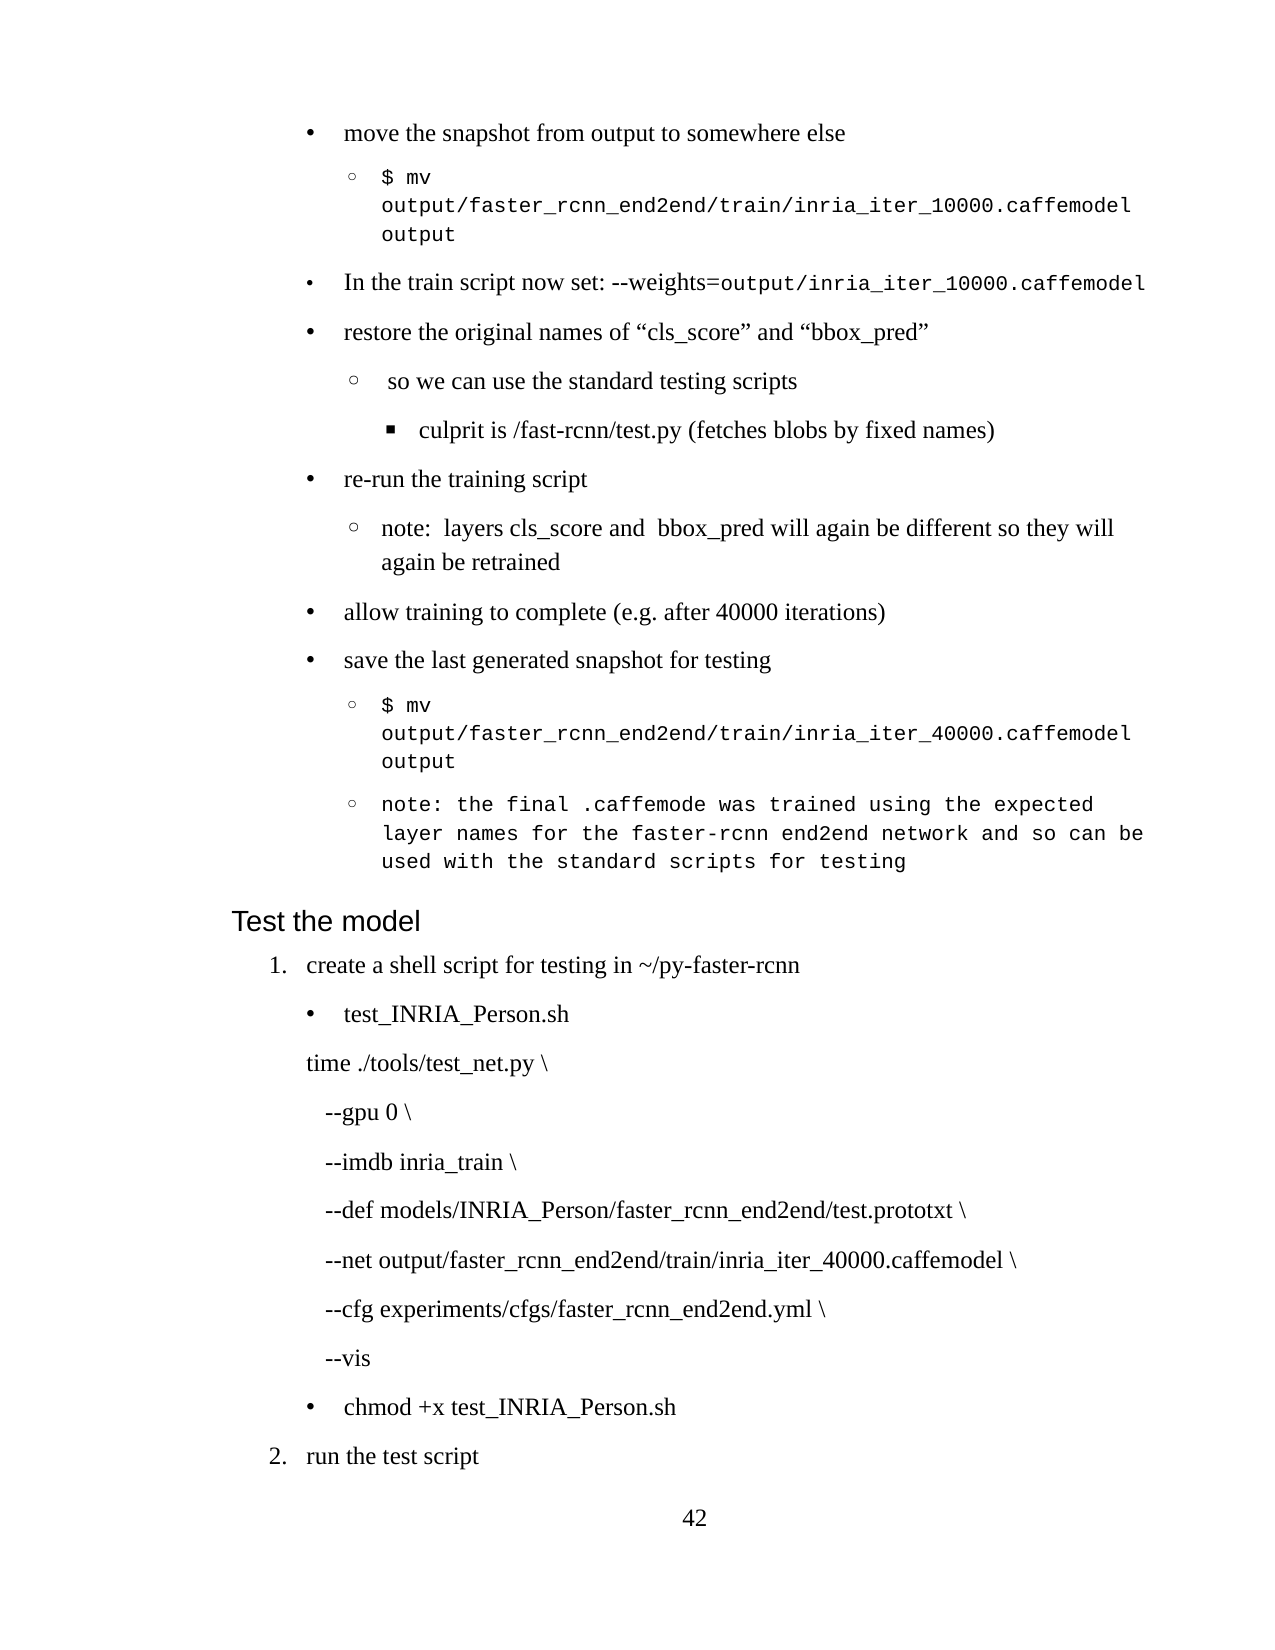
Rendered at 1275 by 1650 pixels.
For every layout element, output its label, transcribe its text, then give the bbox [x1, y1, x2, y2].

text --def models/INRIA_Person/faster_rcnn_end2end/test.prototxt \ [306, 1196, 1158, 1224]
text --imdb inria_train \ [306, 1147, 1158, 1175]
text --net output/faster_rcnn_end2end/train/inria_iter_40000.caffemodel \ [306, 1245, 1158, 1273]
list run the test script [269, 1441, 1158, 1470]
text --vis [306, 1343, 1158, 1372]
subtitle Test the model [231, 904, 1158, 938]
list note: the final .caffemode was trained using the expected layer names for the faster-rcnn end2end network and so can be used with the standard scripts for testing [344, 794, 1158, 874]
list so we can use the standard testing scripts [344, 366, 1158, 394]
text --cfg experiments/cfgs/faster_rcnn_end2end.yml \ [306, 1294, 1158, 1322]
text time ./tools/test_net.py \ [306, 1048, 1158, 1077]
list chmod +x test_INRIA_Person.sh [306, 1392, 1158, 1421]
list re-run the training script [306, 464, 1158, 493]
list $ mv output/faster_rcnn_end2end/train/inria_iter_40000.caffemodel output [344, 695, 1158, 775]
list note: layers cls_score and bbox_pred will again be different so they will again be retrained [344, 513, 1158, 576]
list create a shell script for testing in ~/py-faster-rcnn [269, 950, 1158, 979]
list restore the original names of “cls_score” and “bbox_pred” [306, 317, 1158, 346]
list move the snapshot from output to somewhere else [306, 118, 1158, 147]
list test_INRIA_Person.sh [306, 999, 1158, 1028]
list allow training to complete (e.g. after 40000 iterations) [306, 597, 1158, 625]
list save the last generated snapshot for testing [306, 646, 1158, 674]
list In the train script now set: --weights=output/inria_iter_10000.caffemodel [306, 267, 1158, 296]
text --gpu 0 \ [306, 1097, 1158, 1126]
list $ mv output/faster_rcnn_end2end/train/inria_iter_10000.caffemodel output [344, 167, 1158, 247]
list culprit is /fast-rcnn/test.py (fetches blobs by fixed names) [381, 415, 1158, 444]
